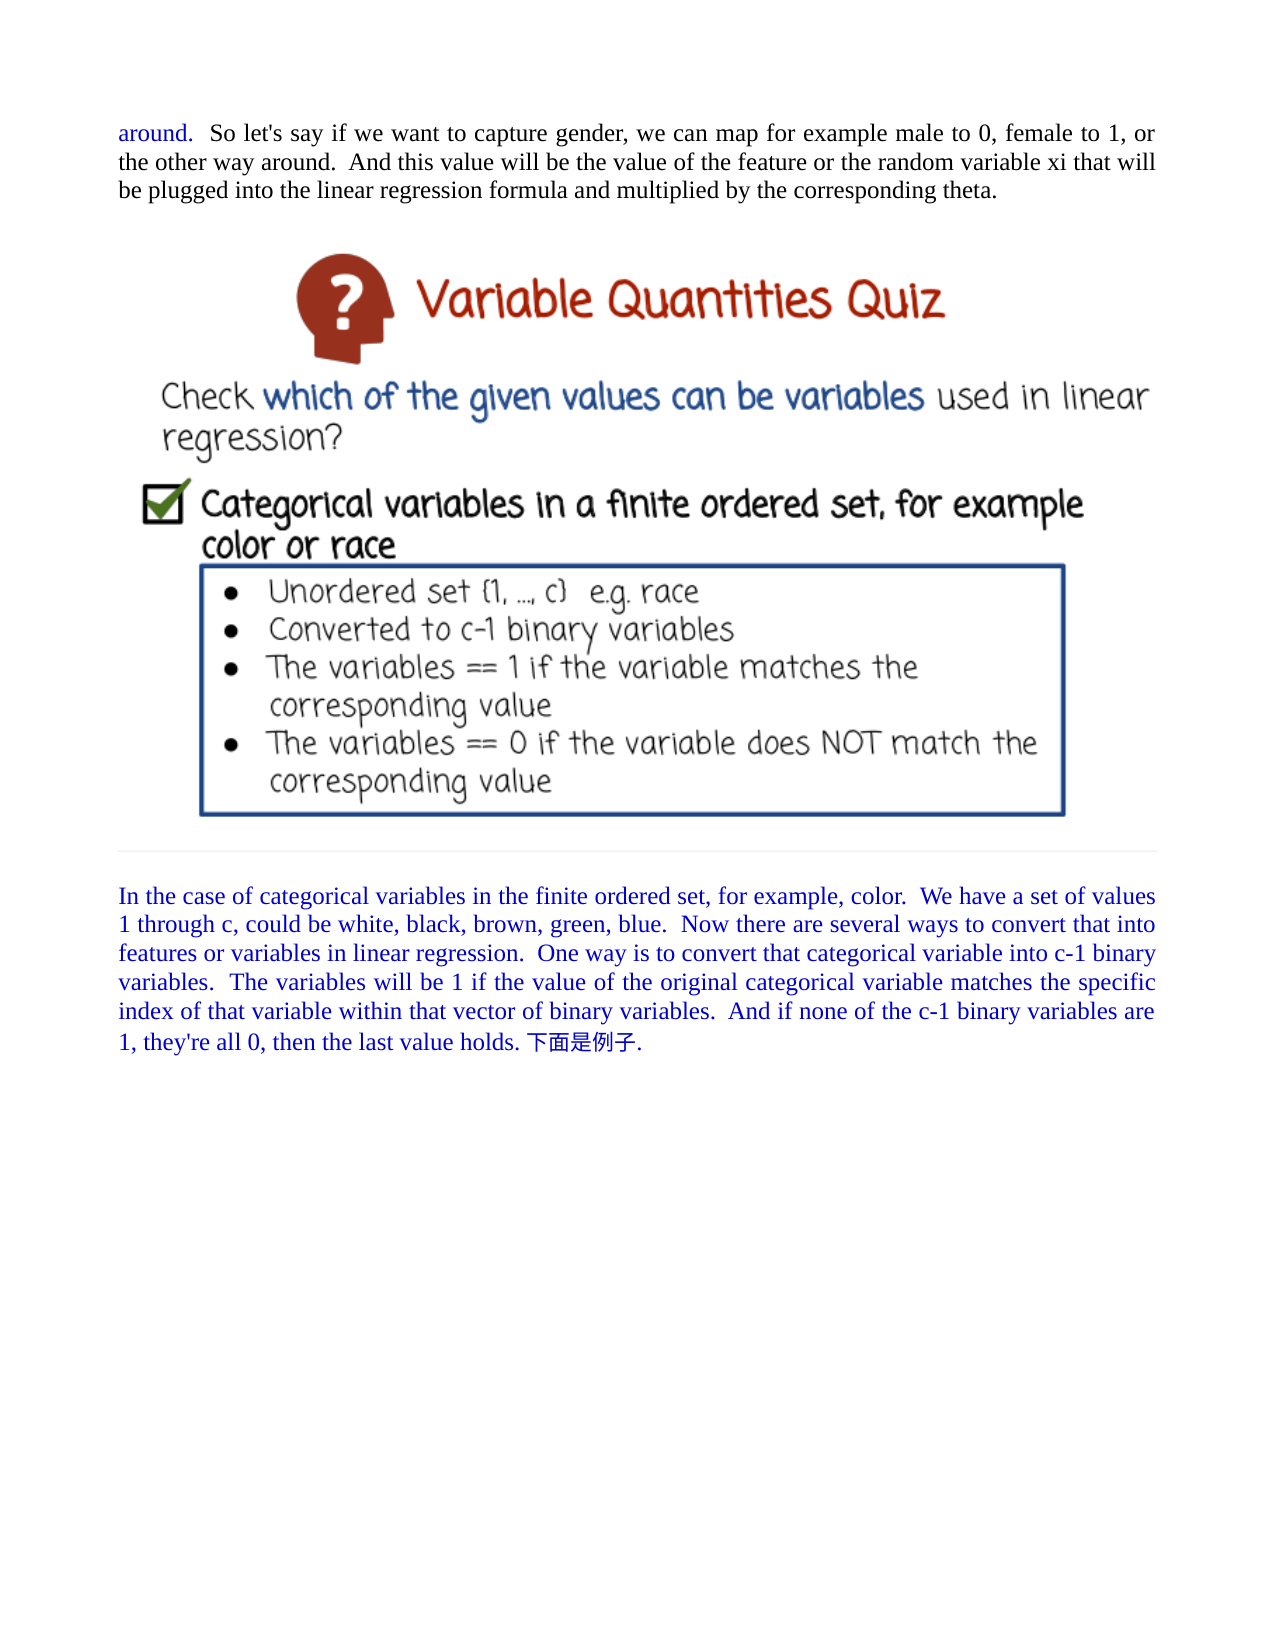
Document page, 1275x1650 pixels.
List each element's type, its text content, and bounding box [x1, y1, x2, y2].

text In the case of categorical variables in the finite ordered set, for example, color. We have a set of values 1 through c, could be white, black, brown, green, blue. Now there are several ways to convert that into features or variables in linear regression. One way is to convert that categorical variable into c-1 binary variables. The variables will be 1 if the value of the original categorical variable matches the specific index of that variable within that vector of binary variables. And if none of the c-1 binary variables are 1, they're all 0, then the last value holds. 下面是例子. [118, 881, 1157, 1056]
text around. So let's say if we want to capture gender, we can map for example male to 0, female to 1, or the other way around. And this value will be the value of the feature or the random variable xi that will be plugged into the linear regression formula and multiplied by the corresponding theta. [118, 118, 1157, 204]
picture [118, 233, 1157, 852]
